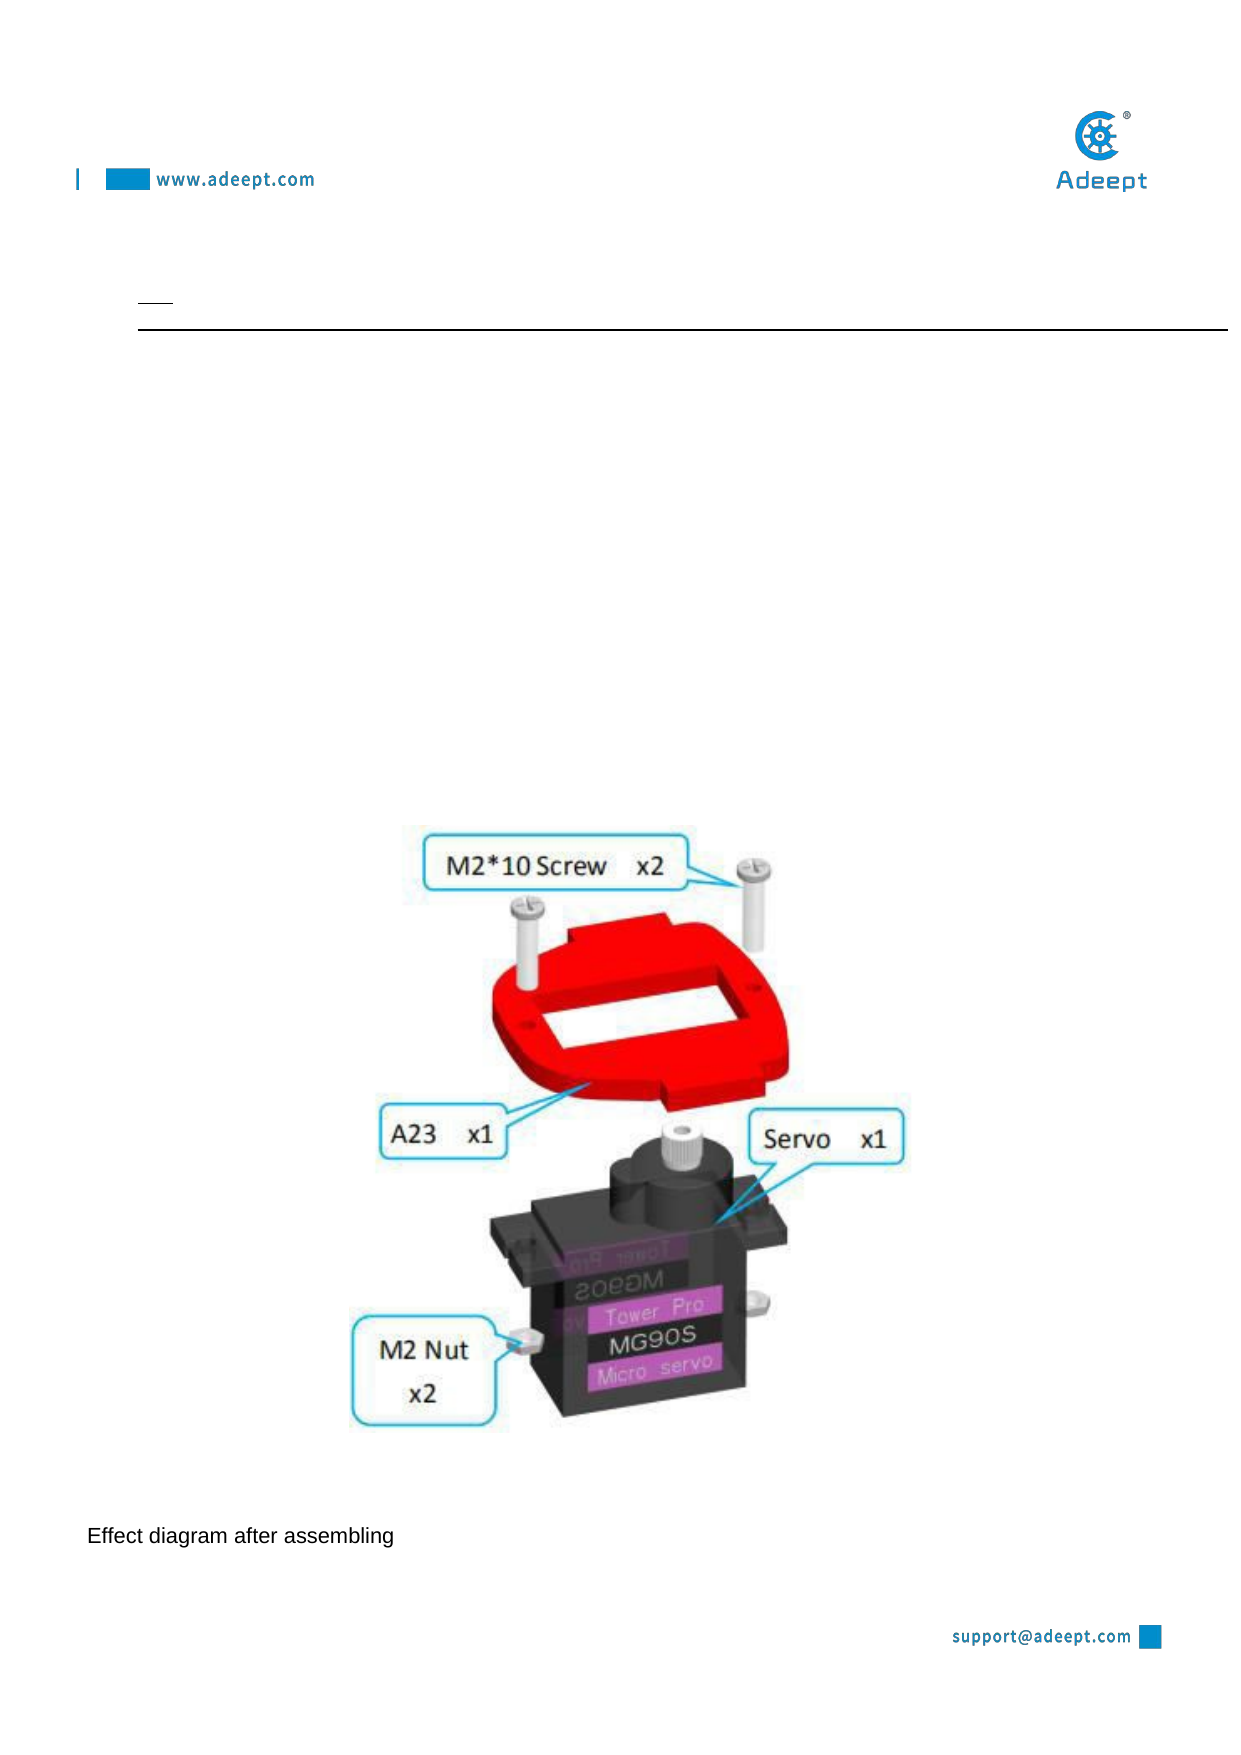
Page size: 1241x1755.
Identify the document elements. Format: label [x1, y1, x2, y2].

picture [75, 167, 343, 191]
picture [1056, 111, 1147, 192]
picture [947, 1625, 1139, 1649]
picture [349, 825, 913, 1433]
